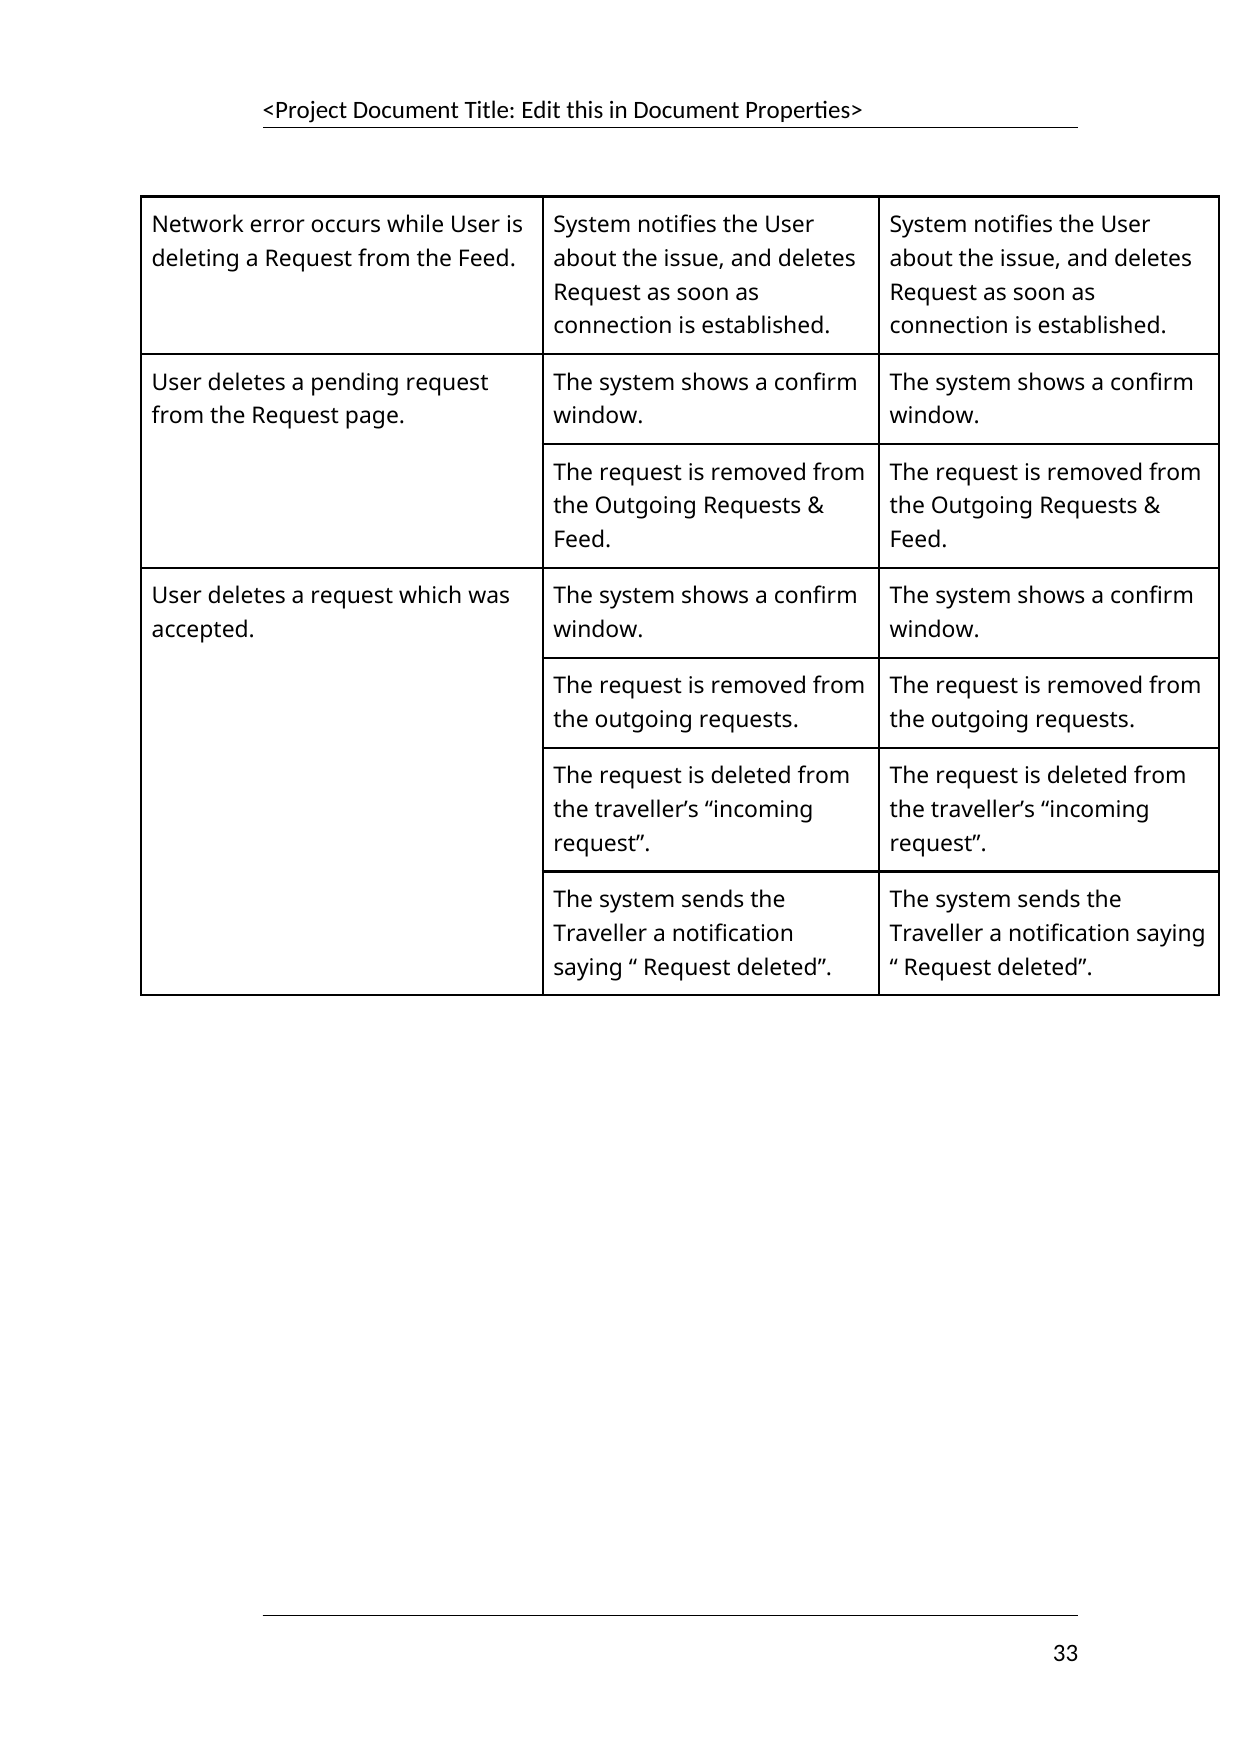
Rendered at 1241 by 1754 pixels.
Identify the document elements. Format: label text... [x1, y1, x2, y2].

table_cell System notifies the User about the issue, and deletes Request as soon as connection is established. [544, 198, 878, 353]
table_cell The system shows a confirm window. [880, 355, 1218, 443]
table_cell The request is removed from the outgoing requests. [544, 659, 878, 747]
table_cell The request is deleted from the traveller’s “incoming request”. [544, 749, 878, 870]
table_cell The request is removed from the Outgoing Requests & Feed. [880, 445, 1218, 567]
table_cell The system sends the Traveller a notification saying “ Request deleted”. [880, 873, 1218, 994]
table_cell The request is removed from the outgoing requests. [880, 659, 1218, 747]
table_cell User deletes a pending request from the Request page. [142, 355, 542, 567]
table_cell The request is removed from the Outgoing Requests & Feed. [544, 445, 878, 567]
table_cell System notifies the User about the issue, and deletes Request as soon as connection is established. [880, 198, 1218, 353]
table_cell Network error occurs while User is deleting a Request from the Feed. [142, 198, 542, 353]
table_cell The system sends the Traveller a notification saying “ Request deleted”. [544, 873, 878, 994]
table_cell The system shows a confirm window. [544, 569, 878, 657]
table_cell The system shows a confirm window. [880, 569, 1218, 657]
table_cell The request is deleted from the traveller’s “incoming request”. [880, 749, 1218, 870]
table_cell The system shows a confirm window. [544, 355, 878, 443]
table_cell User deletes a request which was accepted. [142, 569, 542, 994]
